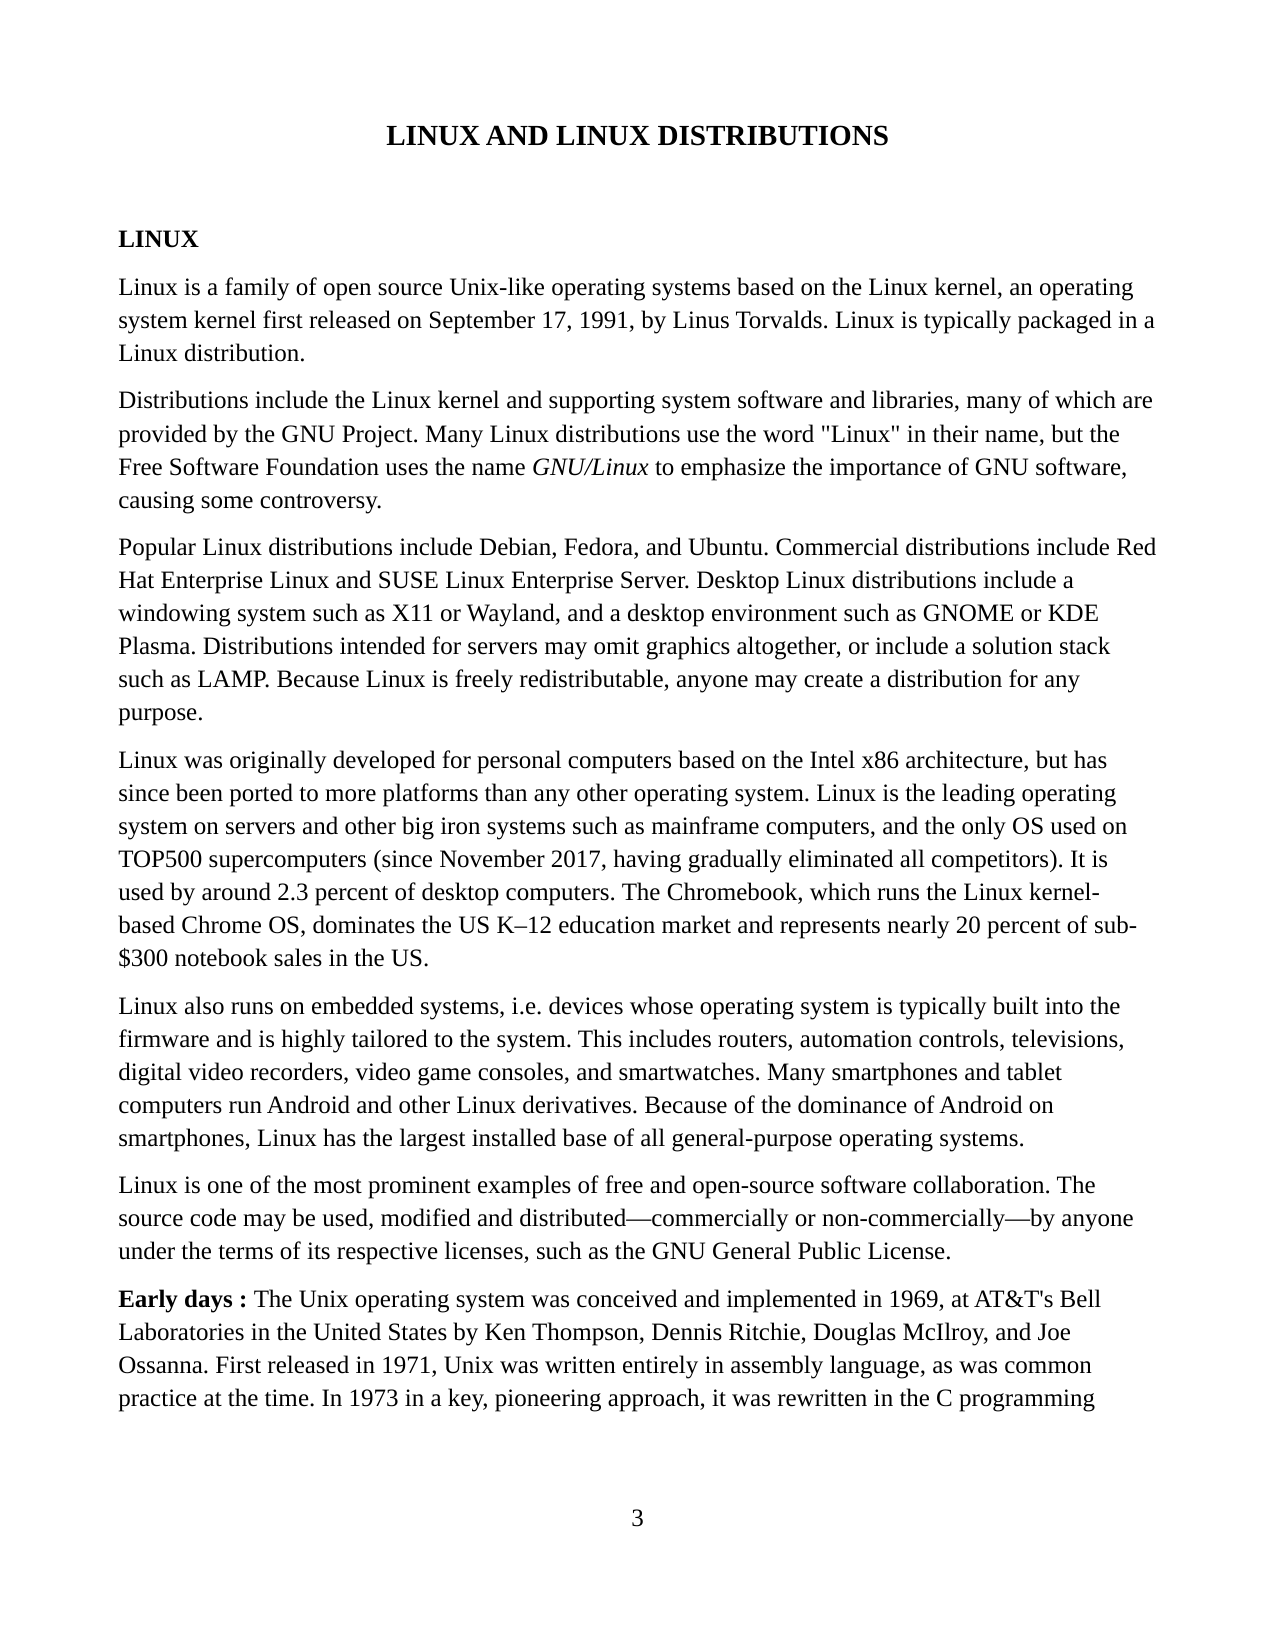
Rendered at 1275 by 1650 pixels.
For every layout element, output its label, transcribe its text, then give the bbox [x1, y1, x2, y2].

text Distributions include the Linux kernel and supporting system software and libraries, many of which are provided by the GNU Project. Many Linux distributions use the word "Linux" in their name, but the Free Software Foundation uses the name GNU/Linux to emphasize the importance of GNU software, causing some controversy. [118, 386, 1157, 513]
text Popular Linux distributions include Debian, Fedora, and Ubuntu. Commercial distributions include Red Hat Enterprise Linux and SUSE Linux Enterprise Server. Desktop Linux distributions include a windowing system such as X11 or Wayland, and a desktop environment such as GNOME or KDE Plasma. Distributions intended for servers may omit graphics altogether, or include a solution stack such as LAMP. Because Linux is freely redistributable, anyone may create a distribution for any purpose. [118, 532, 1157, 726]
text LINUX AND LINUX DISTRIBUTIONS [118, 118, 1157, 152]
text Linux was originally developed for personal computers based on the Intel x86 architecture, but has since been ported to more platforms than any other operating system. Linux is the leading operating system on servers and other big iron systems such as mainframe computers, and the only OS used on TOP500 supercomputers (since November 2017, having gradually eliminated all competitors). It is used by around 2.3 percent of desktop computers. The Chromebook, which runs the Linux kernel-based Chrome OS, dominates the US K–12 education market and represents nearly 20 percent of sub-$300 notebook sales in the US. [118, 745, 1157, 972]
text LINUX [118, 224, 1157, 253]
text Linux is a family of open source Unix-like operating systems based on the Linux kernel, an operating system kernel first released on September 17, 1991, by Linus Torvalds. Linux is typically packaged in a Linux distribution. [118, 272, 1157, 367]
text Linux is one of the most prominent examples of free and open-source software collaboration. The source code may be used, modified and distributed—commercially or non-commercially—by anyone under the terms of its respective licenses, such as the GNU General Public License. [118, 1170, 1157, 1265]
text Linux also runs on embedded systems, i.e. devices whose operating system is typically built into the firmware and is highly tailored to the system. This includes routers, automation controls, televisions, digital video recorders, video game consoles, and smartwatches. Many smartphones and tablet computers run Android and other Linux derivatives. Because of the dominance of Android on smartphones, Linux has the largest installed base of all general-purpose operating systems. [118, 991, 1157, 1152]
text Early days : The Unix operating system was conceived and implemented in 1969, at AT&T's Bell Laboratories in the United States by Ken Thompson, Dennis Ritchie, Douglas McIlroy, and Joe Ossanna. First released in 1971, Unix was written entirely in assembly language, as was common practice at the time. In 1973 in a key, pioneering approach, it was rewritten in the C programming [118, 1284, 1157, 1412]
